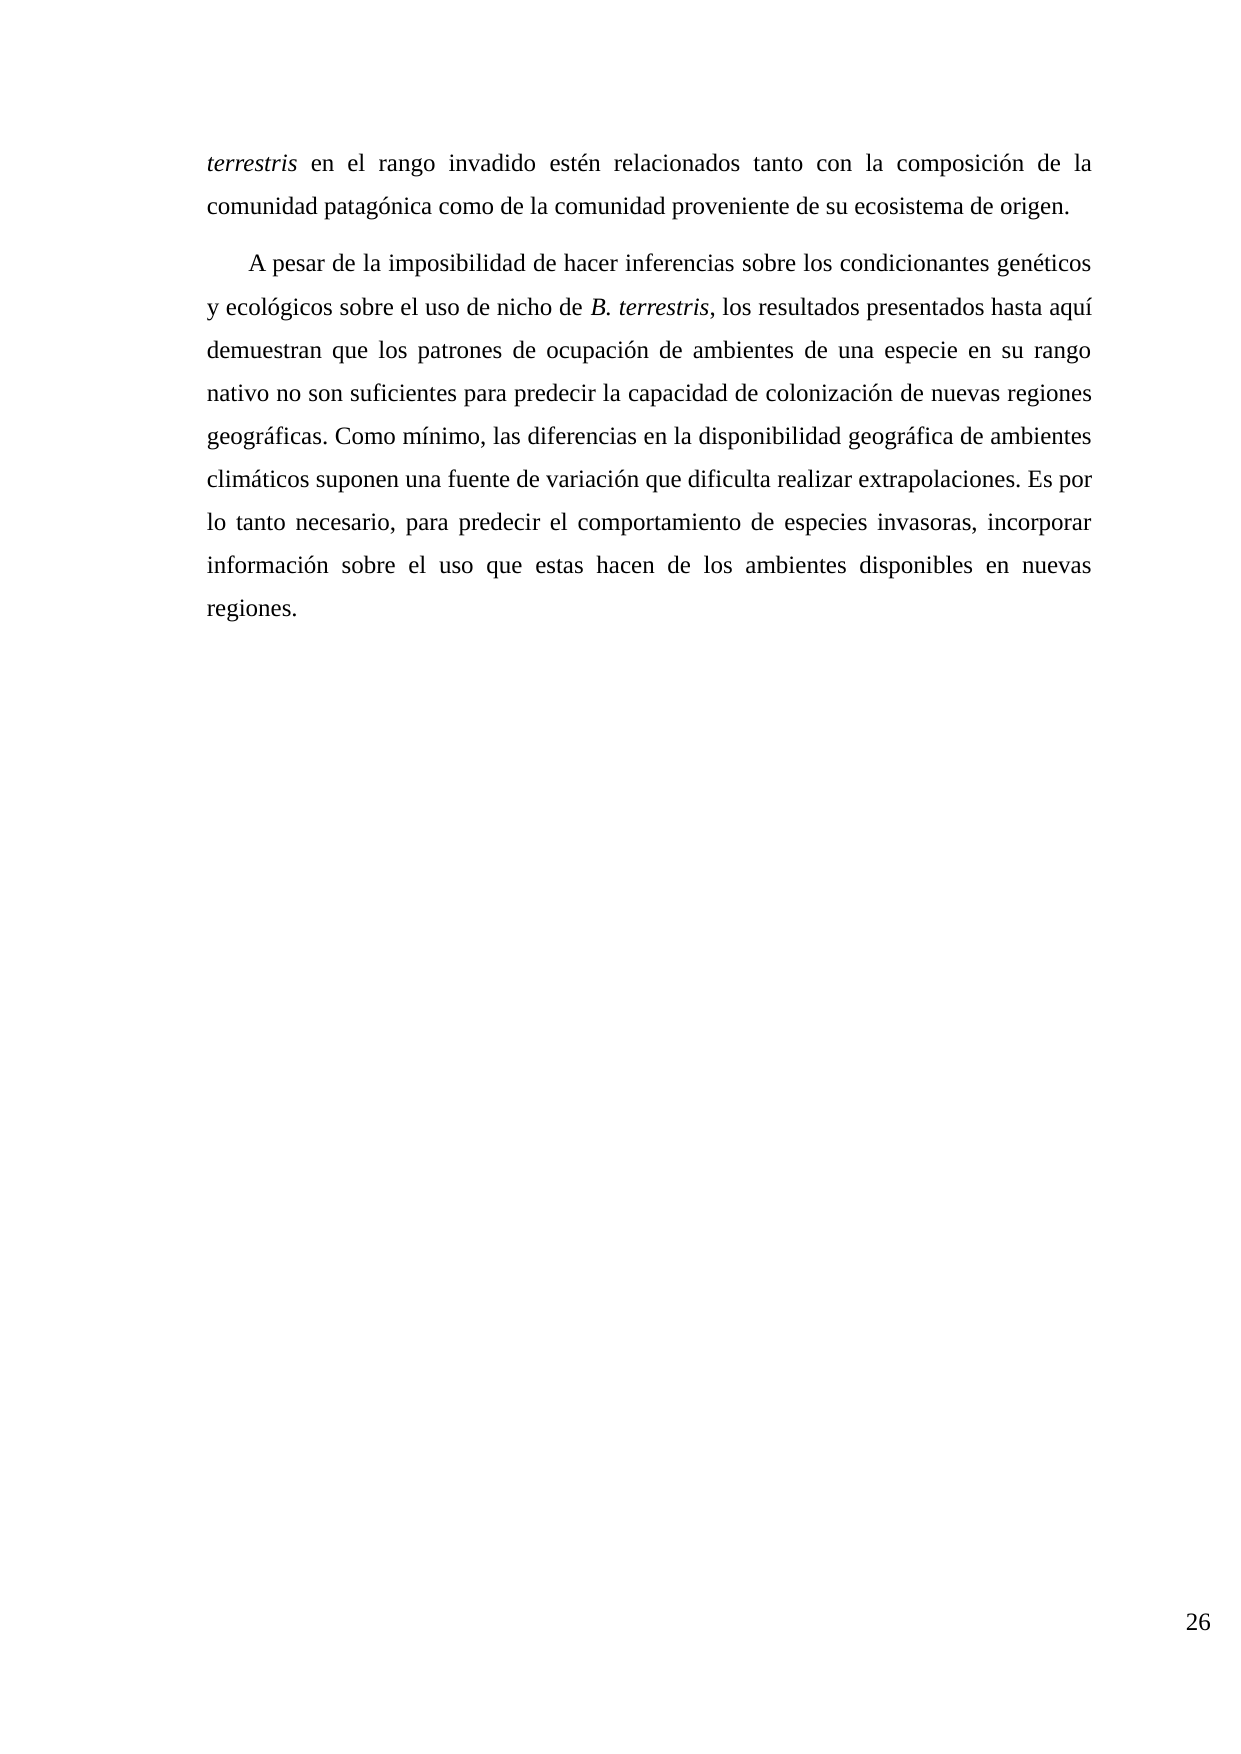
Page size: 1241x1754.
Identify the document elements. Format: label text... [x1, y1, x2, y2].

text A su vez, tampoco es posible inferir sobre la forma en que las comunidades ecológicas condicionan el nicho realizado de B. terrestris a partir de los datos aquí presentados, pero dos escenarios posibles al respecto pueden ser discutidos. Por un lado, B. terrestris podría estar ocupando, en el rango invadido, zonas climáticas habilitadas por la presencia de especies vegetales (necesarias para forrajear) nativas (B’) y, por lo tanto, re-adecuando su patrón de uso de nicho a la composición biótica de un nuevo ecosistema. Por otra parte, la población invasora podría estar interactuando con especies europeas introducidas en Patagonia (B) y, en ese caso, el nuevo nicho realizado estaría moldeado por una interacción entre la disponibilidad geográfica de ambientes y la comunidad exótica que los habita (Figura 4 C-D). En este sentido, hay evidencias de que B. terrestris visita flores de especies introducidas, muchas de ellas europeas, con preferencia por sobre las nativas (Montalva et al., 2011). Además, asociaciones ecológicas entre otras especies de abejas introducidas con comunidades de plantas exóticas también ha sido demostrada en ecosistemas de Patagonia (Morales & Aizen, 2002). Por lo tanto, es factible que los determinantes biológicos en el uso de nicho de B. terrestris en el rango invadido estén relacionados tanto con la composición de la comunidad patagónica como de la comunidad proveniente de su ecosistema de origen. [207, 148, 1093, 219]
text A pesar de la imposibilidad de hacer inferencias sobre los condicionantes genéticos y ecológicos sobre el uso de nicho de B. terrestris, los resultados presentados hasta aquí demuestran que los patrones de ocupación de ambientes de una especie en su rango nativo no son suficientes para predecir la capacidad de colonización de nuevas regiones geográficas. Como mínimo, las diferencias en la disponibilidad geográfica de ambientes climáticos suponen una fuente de variación que dificulta realizar extrapolaciones. Es por lo tanto necesario, para predecir el comportamiento de especies invasoras, incorporar información sobre el uso que estas hacen de los ambientes disponibles en nuevas regiones. [207, 248, 1093, 622]
